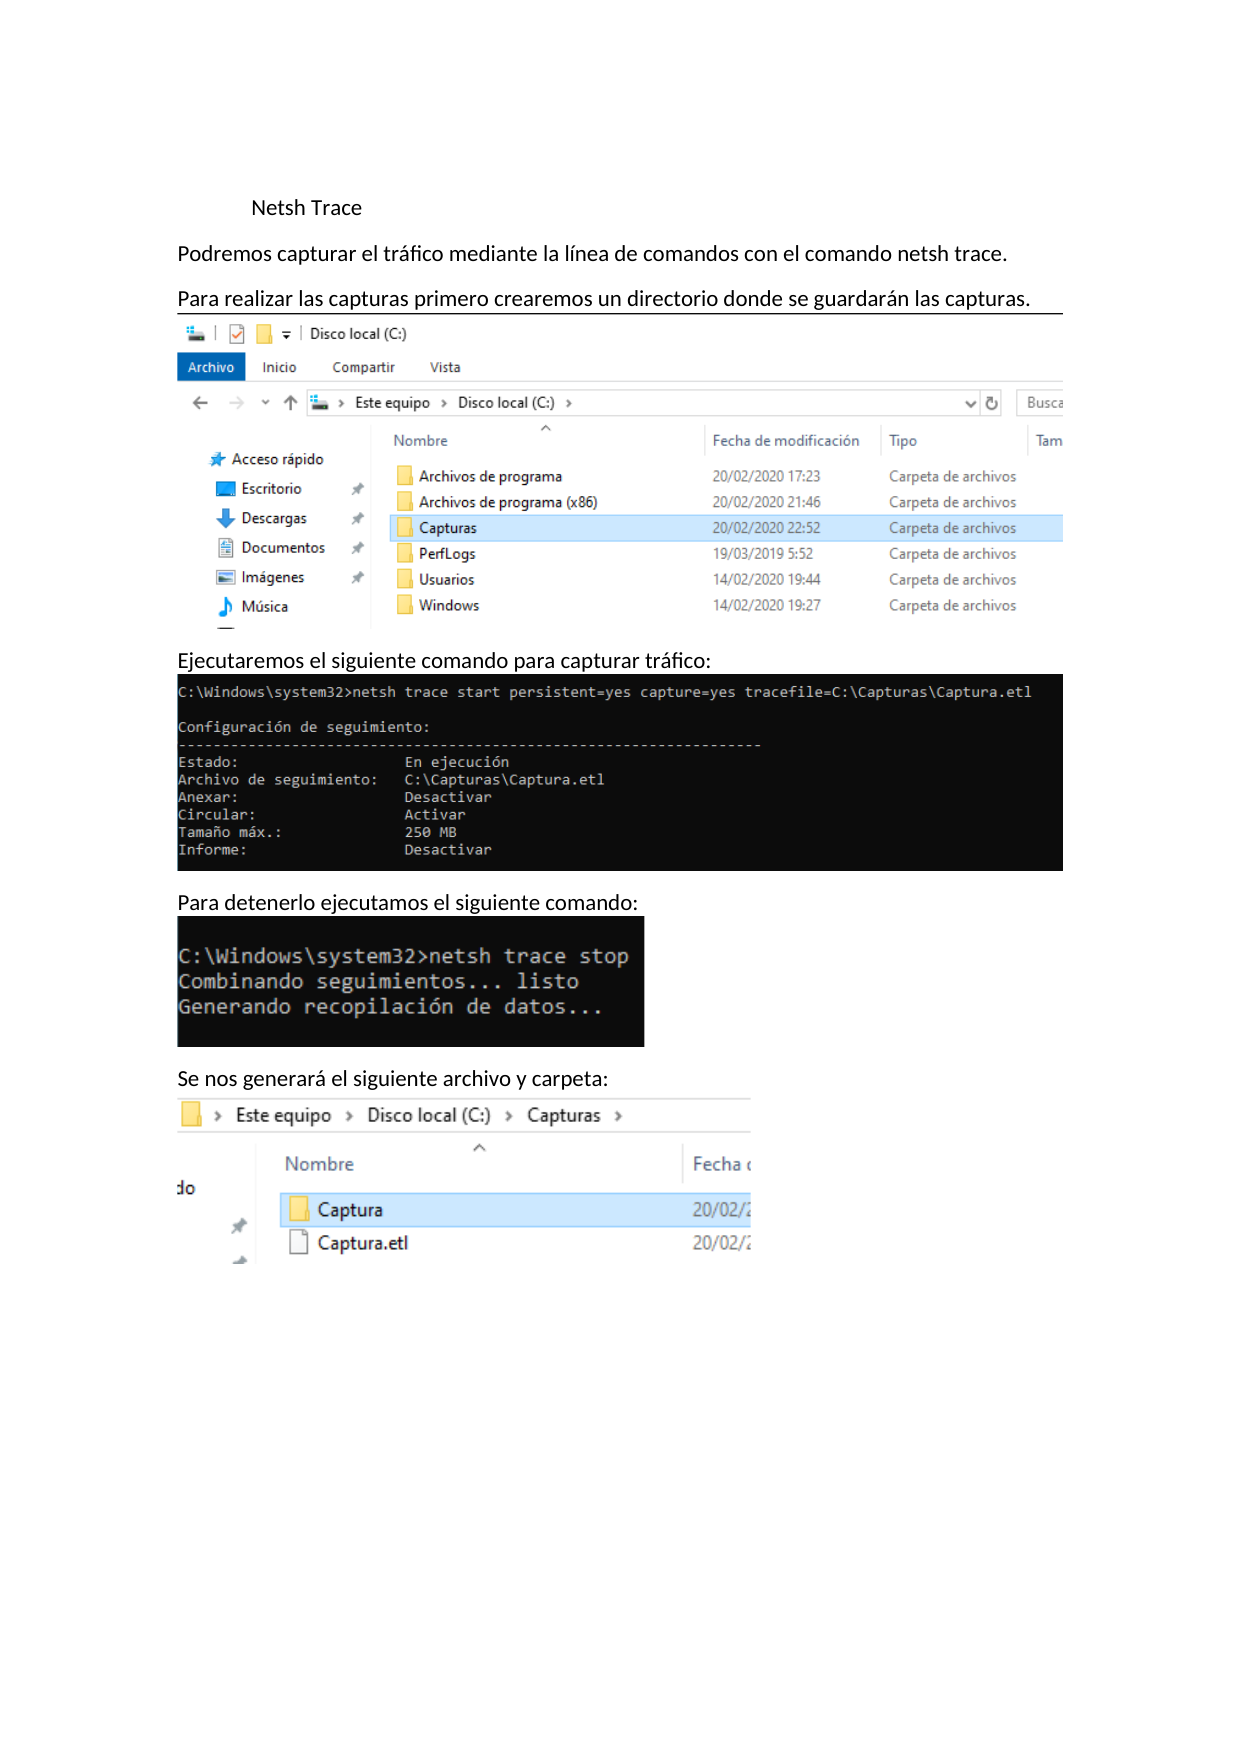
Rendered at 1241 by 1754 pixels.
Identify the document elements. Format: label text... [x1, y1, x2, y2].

text Podremos capturar el tráfico mediante la línea de comandos con el comando netsh trace. [177, 239, 1063, 267]
text Ejecutaremos el siguiente comando para capturar tráfico: [177, 646, 1063, 674]
text Se nos generará el siguiente archivo y carpeta: [177, 1064, 1063, 1263]
text Netsh Trace [177, 193, 1063, 221]
text Para realizar las capturas primero crearemos un directorio donde se guardarán las capturas. [177, 284, 1063, 313]
text Para detenerlo ejecutamos el siguiente comando: [177, 888, 1063, 1046]
